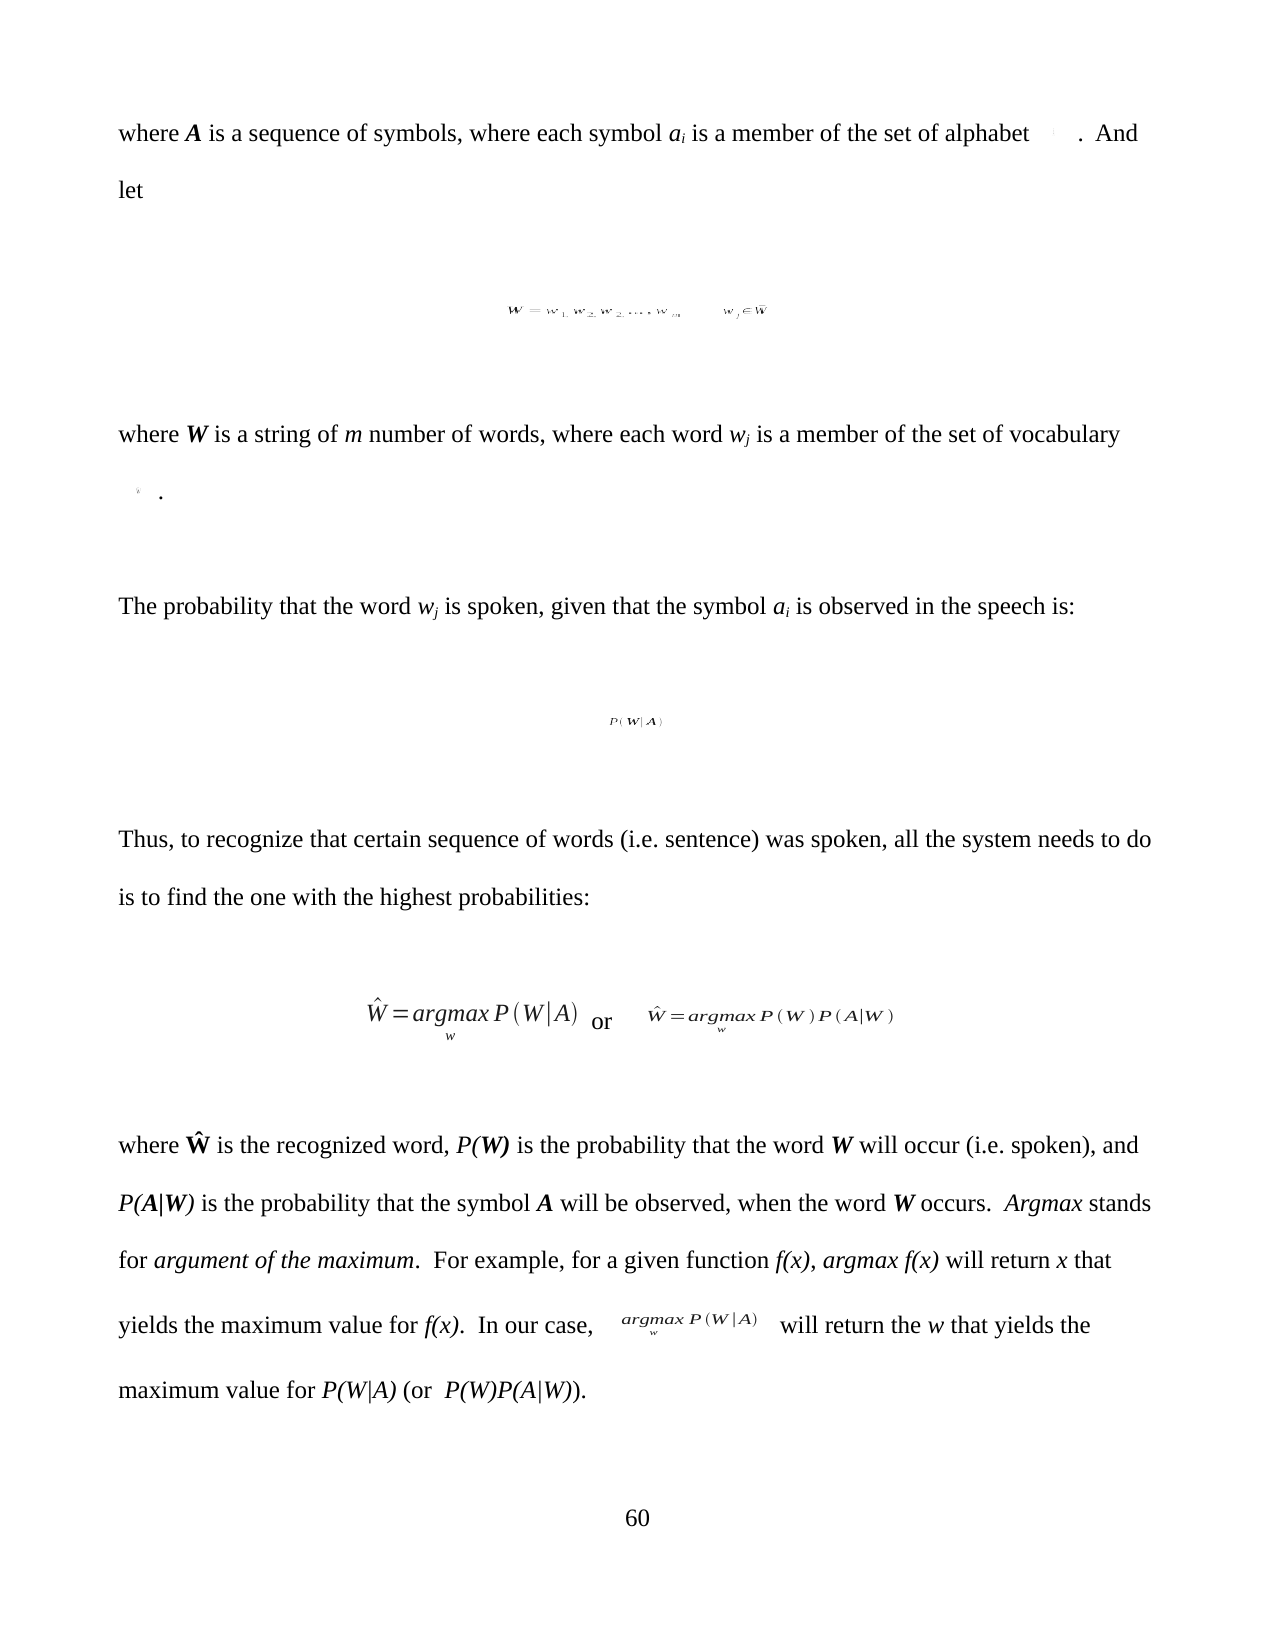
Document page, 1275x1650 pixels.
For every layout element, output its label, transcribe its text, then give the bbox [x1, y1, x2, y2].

text [916, 997, 1157, 1044]
text where A is a sequence of symbols, where each symbol ai is a member of the set of alphabet . And let [118, 118, 1157, 204]
text The probability that the word wj is spoken, given that the symbol ai is observed in the speech is: [118, 591, 1157, 620]
text where Ŵ is the recognized word, P(W) is the probability that the word W will occur (i.e. spoken), and P(A|W) is the probability that the symbol A will be observed, when the word W occurs. Argmax stands for argument of the maximum. For example, for a given function f(x), argmax f(x) will return x that yields the maximum value for f(x). In our case, will return the w that yields the maximum value for P(W|A) (or P(W)P(A|W)). [118, 1130, 1157, 1404]
text or [585, 997, 624, 1044]
text where W is a string of m number of words, where each word wj is a member of the set of vocabulary . [118, 419, 1157, 505]
text Thus, to recognize that certain sequence of words (i.e. sentence) was spoken, all the system needs to do is to find the one with the highest probabilities: [118, 824, 1157, 911]
text [118, 997, 359, 1044]
